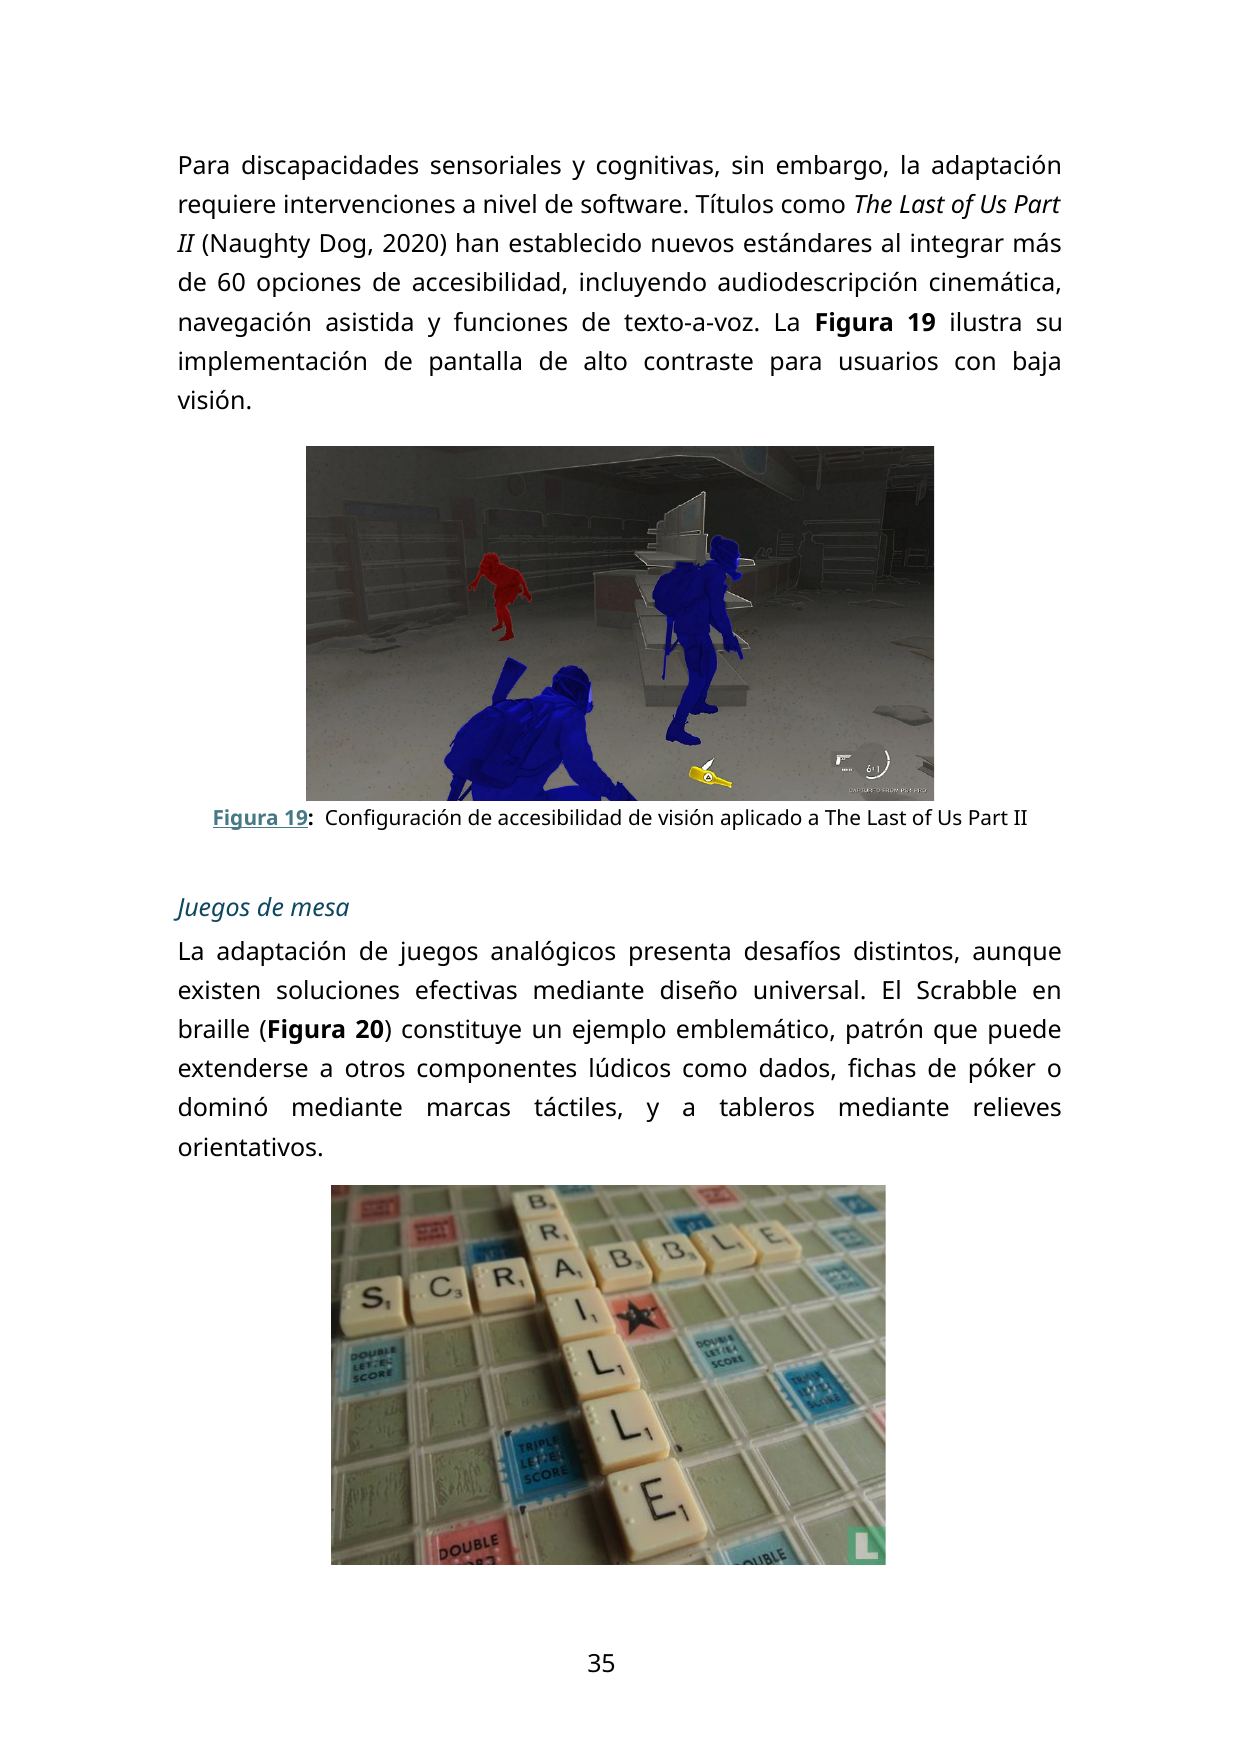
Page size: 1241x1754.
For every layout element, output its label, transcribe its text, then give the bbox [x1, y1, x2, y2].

table_header [886, 1185, 1051, 1564]
picture [306, 446, 935, 801]
picture [331, 1185, 886, 1565]
text La adaptación de juegos analógicos presenta desafíos distintos, aunque existen soluciones efectivas mediante diseño universal. El Scrabble en braille (Figura 20) constituye un ejemplo emblemático, patrón que puede extenderse a otros componentes lúdicos como dados, fichas de póker o dominó mediante marcas táctiles, y a tableros mediante relieves orientativos. [177, 933, 1063, 1163]
table_cell Figura 19: Configuración de accesibilidad de visión aplicado a The Last of Us Part II [178, 800, 1062, 834]
table_header [166, 1185, 331, 1564]
subtitle Juegos de mesa [177, 890, 1063, 924]
table_header [178, 439, 1062, 800]
text Para discapacidades sensoriales y cognitivas, sin embargo, la adaptación requiere intervenciones a nivel de software. Títulos como The Last of Us Part II (Naughty Dog, 2020) han establecido nuevos estándares al integrar más de 60 opciones de accesibilidad, incluyendo audiodescripción cinemática, navegación asistida y funciones de texto-a-voz. La Figura 19 ilustra su implementación de pantalla de alto contraste para usuarios con baja visión. [177, 148, 1063, 417]
